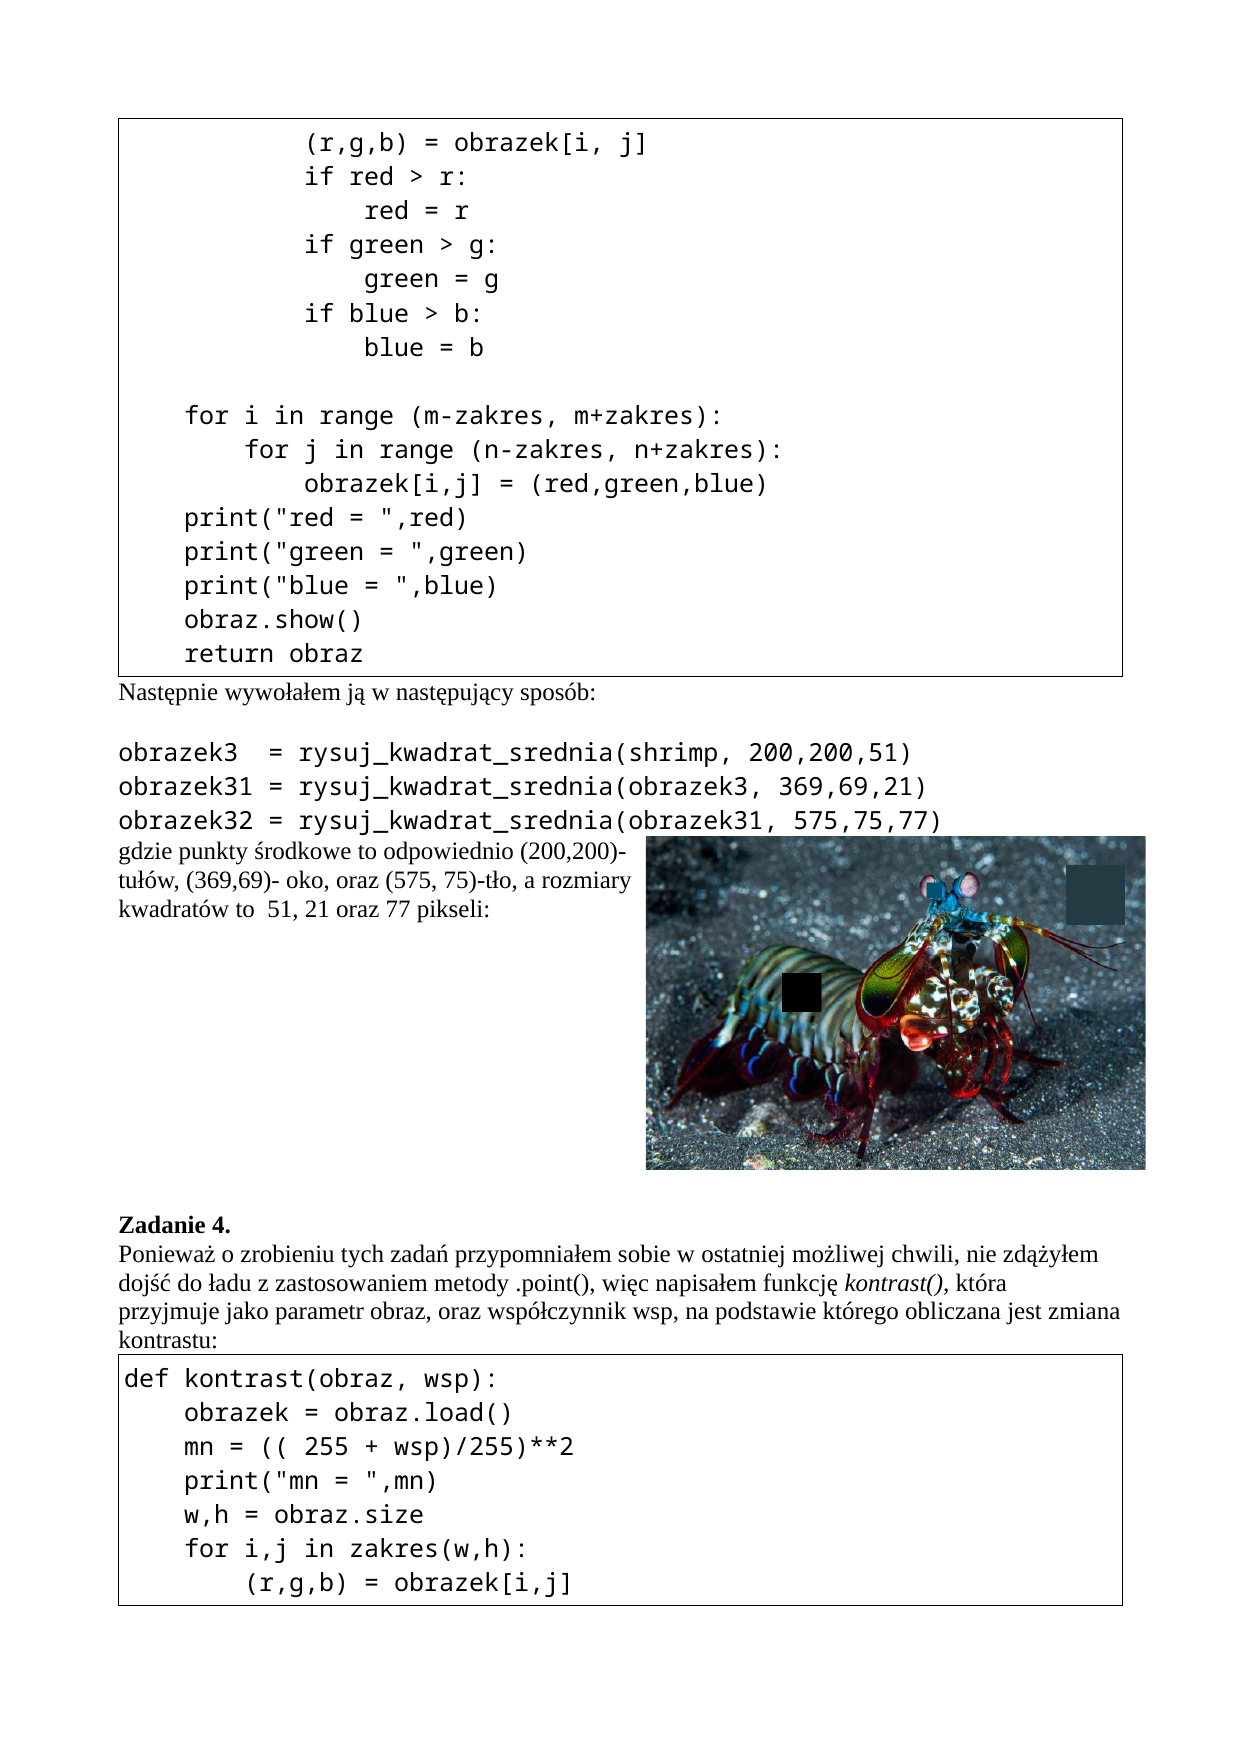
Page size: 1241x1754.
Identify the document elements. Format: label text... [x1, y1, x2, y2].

text Następnie wywołałem ją w następujący sposób: [118, 677, 1122, 734]
text obrazek3 = rysuj_kwadrat_srednia(shrimp, 200,200,51) [118, 734, 1122, 768]
text obrazek32 = rysuj_kwadrat_srednia(obrazek31, 575,75,77) [118, 802, 1122, 836]
table_header def kontrast(obraz, wsp): obrazek = obraz.load() mn = (( 255 + wsp)/255)**2 print("mn = ",mn) w,h = obraz.size for i,j in zakres(w,h): (r,g,b) = obrazek[i,j] [119, 1355, 1122, 1605]
table_header (r,g,b) = obrazek[i, j] if red > r: red = r if green > g: green = g if blue > b: blue = b for i in range (m-zakres, m+zakres): for j in range (n-zakres, n+zakres): obrazek[i,j] = (red,green,blue) print("red = ",red) print("green = ",green) print("blue = ",blue) obraz.show() return obraz [119, 119, 1122, 676]
text gdzie punkty środkowe to odpowiednio (200,200)-tułów, (369,69)- oko, oraz (575, 75)-tło, a rozmiary kwadratów to 51, 21 oraz 77 pikseli: [118, 836, 645, 923]
text Ponieważ o zrobieniu tych zadań przypomniałem sobie w ostatniej możliwej chwili, nie zdążyłem dojść do ładu z zastosowaniem metody .point(), więc napisałem funkcję kontrast(), która [118, 1239, 1122, 1296]
picture [645, 836, 1146, 1170]
text przyjmuje jako parametr obraz, oraz współczynnik wsp, na podstawie którego obliczana jest zmiana kontrastu: [118, 1296, 1122, 1354]
text obrazek31 = rysuj_kwadrat_srednia(obrazek3, 369,69,21) [118, 768, 1122, 802]
text Zadanie 4. [118, 1210, 1122, 1239]
